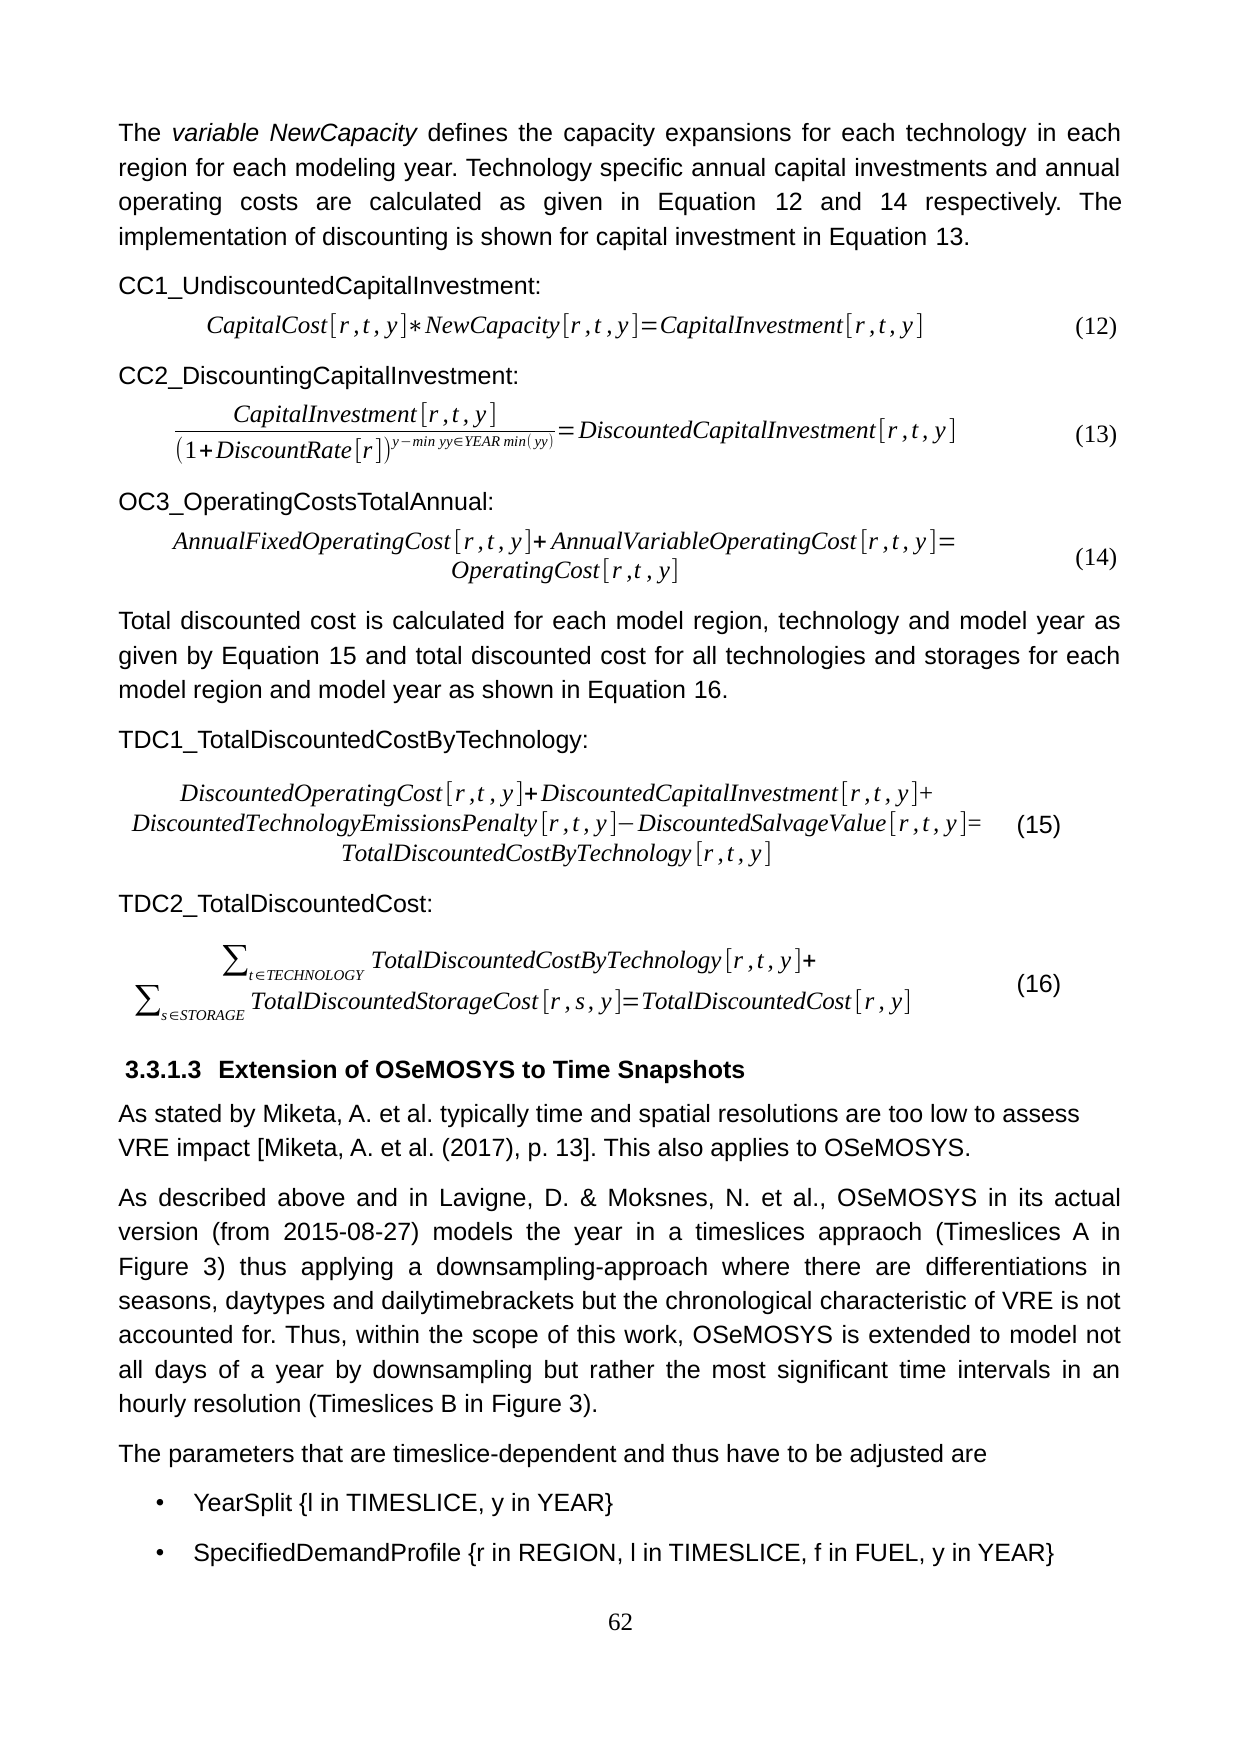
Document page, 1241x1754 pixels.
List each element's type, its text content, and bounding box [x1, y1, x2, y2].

list YearSplit {l in TIMESLICE, y in YEAR} [156, 1488, 1122, 1517]
table_header (14) [1011, 522, 1122, 591]
table_header [118, 522, 1011, 591]
table_header [118, 759, 1011, 874]
table_header [118, 395, 1011, 472]
text CC2_DiscountingCapitalInvestment: [118, 361, 1122, 389]
text Total discounted cost is calculated for each model region, technology and model year as given by Equation 15 and total discounted cost for all technologies and storages for each model region and model year as shown in Equation 16. [118, 606, 1122, 704]
table_header (13) [1011, 395, 1122, 472]
table_header (12) [1011, 306, 1122, 346]
text The parameters that are timeslice-dependent and thus have to be adjusted are [118, 1439, 1122, 1468]
subtitle Extension of OSeMOSYS to Time Snapshots [118, 1055, 1122, 1084]
text OC3_OperatingCostsTotalAnnual: [118, 487, 1122, 516]
list As stated by Miketa, A. et al. typically time and spatial resolutions are too low to assess VRE impact [Miketa, A. et al. (2017), p. 13]. This also applies to OSeMOSYS. [118, 1099, 1122, 1162]
text As described above and in Lavigne, D. & Moksnes, N. et al., OSeMOSYS in its actual version (from 2015-08-27) models the year in a timeslices appraoch (Timeslices A in Figure 3) thus applying a downsampling-approach where there are differentiations in seasons, daytypes and dailytimebrackets but the chronological characteristic of VRE is not accounted for. Thus, within the scope of this work, OSeMOSYS is extended to model not all days of a year by downsampling but rather the most significant time intervals in an hourly resolution (Timeslices B in Figure 3). [118, 1183, 1122, 1418]
text TDC2_TotalDiscountedCost: [118, 889, 1122, 917]
text The variable NewCapacity defines the capacity expansions for each technology in each region for each modeling year. Technology specific annual capital investments and annual operating costs are calculated as given in Equation 12 and 14 respectively. The implementation of discounting is shown for capital investment in Equation 13. [118, 118, 1122, 250]
table_header [118, 923, 1011, 1029]
table_header [118, 306, 1011, 346]
text TDC1_TotalDiscountedCostByTechnology: [118, 725, 1122, 753]
table_header (16) [1011, 923, 1122, 1029]
table_header (15) [1011, 759, 1122, 874]
text CC1_UndiscountedCapitalInvestment: [118, 271, 1122, 300]
list SpecifiedDemandProfile {r in REGION, l in TIMESLICE, f in FUEL, y in YEAR} [156, 1538, 1122, 1567]
